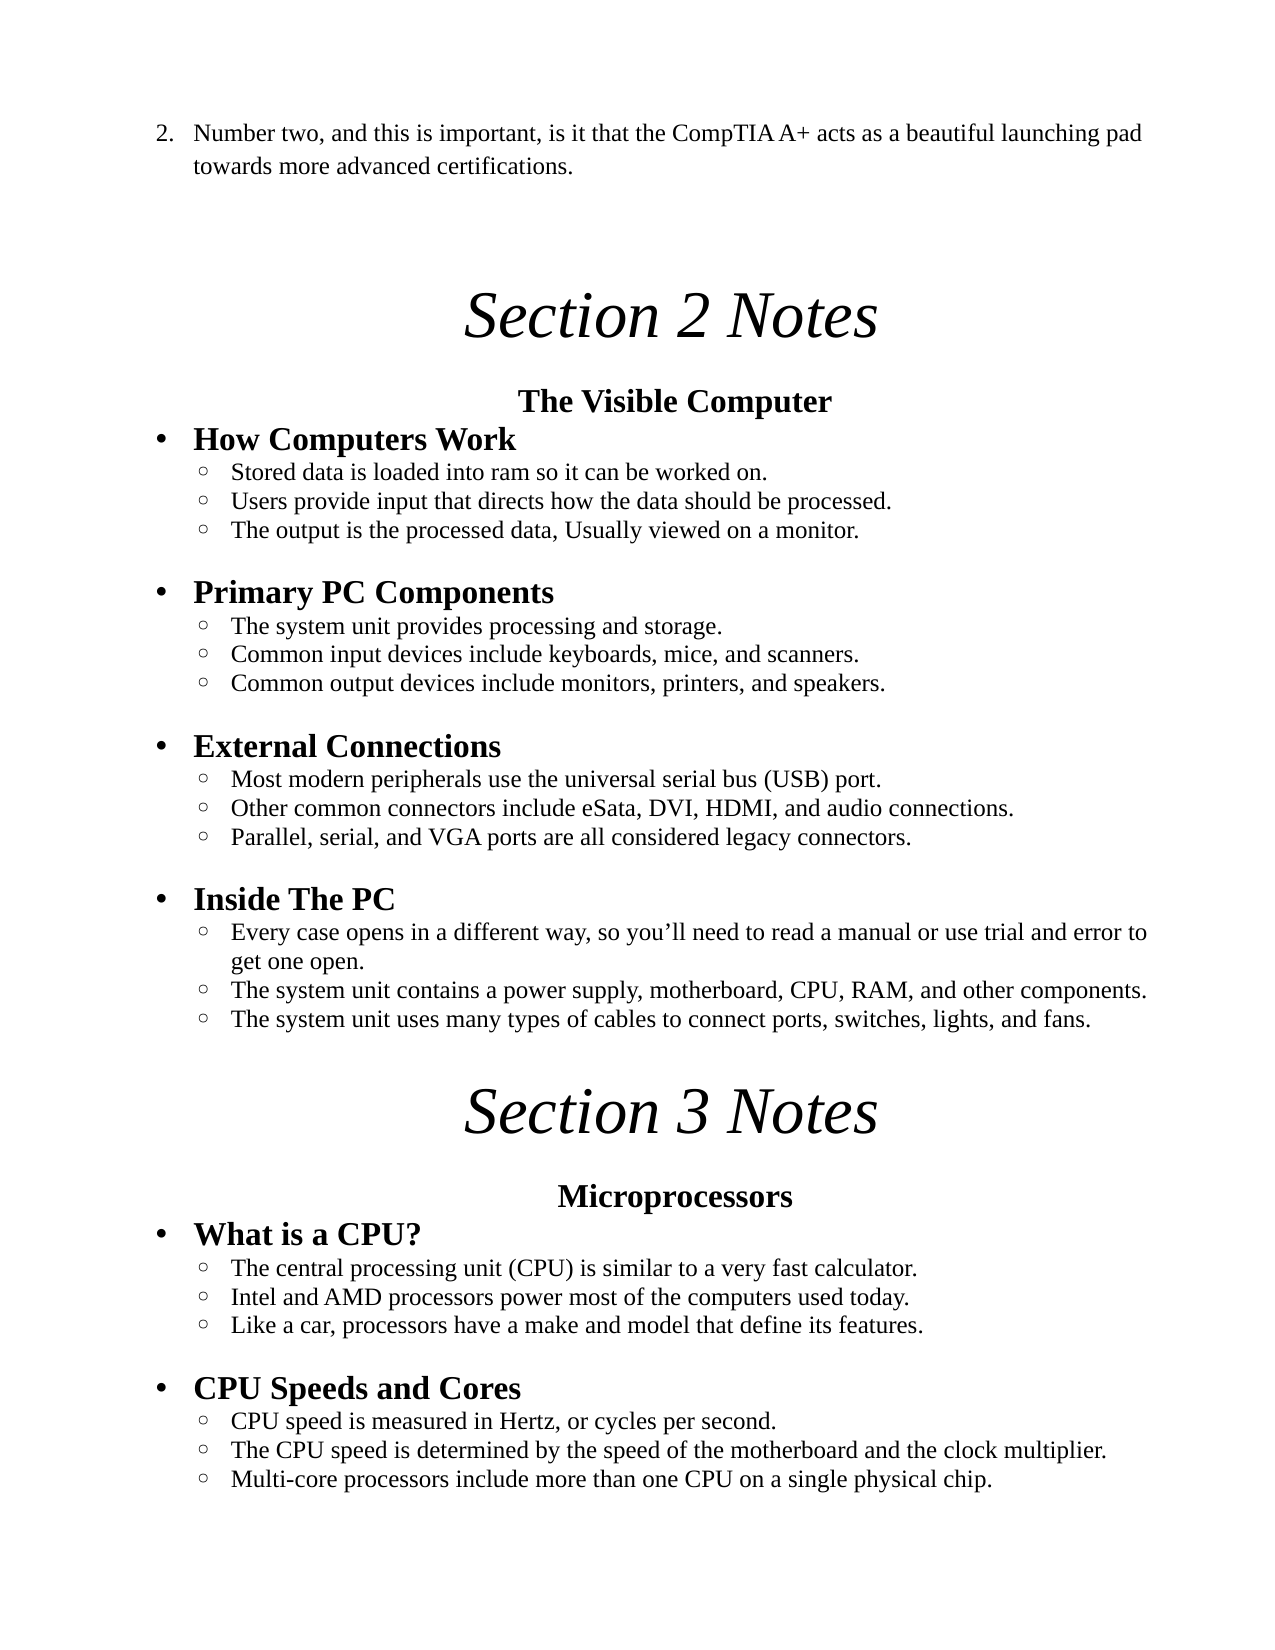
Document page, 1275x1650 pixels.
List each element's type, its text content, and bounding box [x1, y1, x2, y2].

list Section 3 Notes [156, 1071, 1157, 1147]
list CPU Speeds and Cores [156, 1368, 1157, 1406]
list Section 2 Notes [156, 275, 1157, 352]
list Every case opens in a different way, so you’ll need to read a manual or use trial and error to get one open. [193, 917, 1157, 975]
list Stored data is loaded into ram so it can be worked on. [193, 457, 1157, 486]
list Microprocessors [156, 1176, 1157, 1214]
list CPU speed is measured in Hertz, or cycles per second. [193, 1406, 1157, 1435]
list Inside The PC [156, 879, 1157, 917]
list How Computers Work [156, 419, 1157, 457]
list What is a CPU? [156, 1214, 1157, 1253]
list The central processing unit (CPU) is similar to a very fast calculator. [193, 1253, 1157, 1282]
list Multi-core processors include more than one CPU on a single physical chip. [193, 1464, 1157, 1492]
list Number two, and this is important, is it that the CompTIA A+ acts as a beautiful launching pad towards more advanced certifications. [156, 118, 1157, 180]
list Intel and AMD processors power most of the computers used today. [193, 1282, 1157, 1310]
list The output is the processed data, Usually viewed on a monitor. [193, 515, 1157, 544]
list The system unit contains a power supply, motherboard, CPU, RAM, and other components. [193, 975, 1157, 1004]
list Parallel, serial, and VGA ports are all considered legacy connectors. [193, 822, 1157, 850]
list Common input devices include keyboards, mice, and scanners. [193, 639, 1157, 668]
list Common output devices include monitors, printers, and speakers. [193, 668, 1157, 697]
list Most modern peripherals use the universal serial bus (USB) port. [193, 764, 1157, 793]
list Like a car, processors have a make and model that define its features. [193, 1310, 1157, 1339]
list The Visible Computer [156, 381, 1157, 419]
list The system unit provides processing and storage. [193, 611, 1157, 639]
list Primary PC Components [156, 572, 1157, 611]
list The system unit uses many types of cables to connect ports, switches, lights, and fans. [193, 1004, 1157, 1032]
list Other common connectors include eSata, DVI, HDMI, and audio connections. [193, 793, 1157, 822]
list The CPU speed is determined by the speed of the motherboard and the clock multiplier. [193, 1435, 1157, 1464]
list Users provide input that directs how the data should be processed. [193, 486, 1157, 515]
list External Connections [156, 726, 1157, 764]
